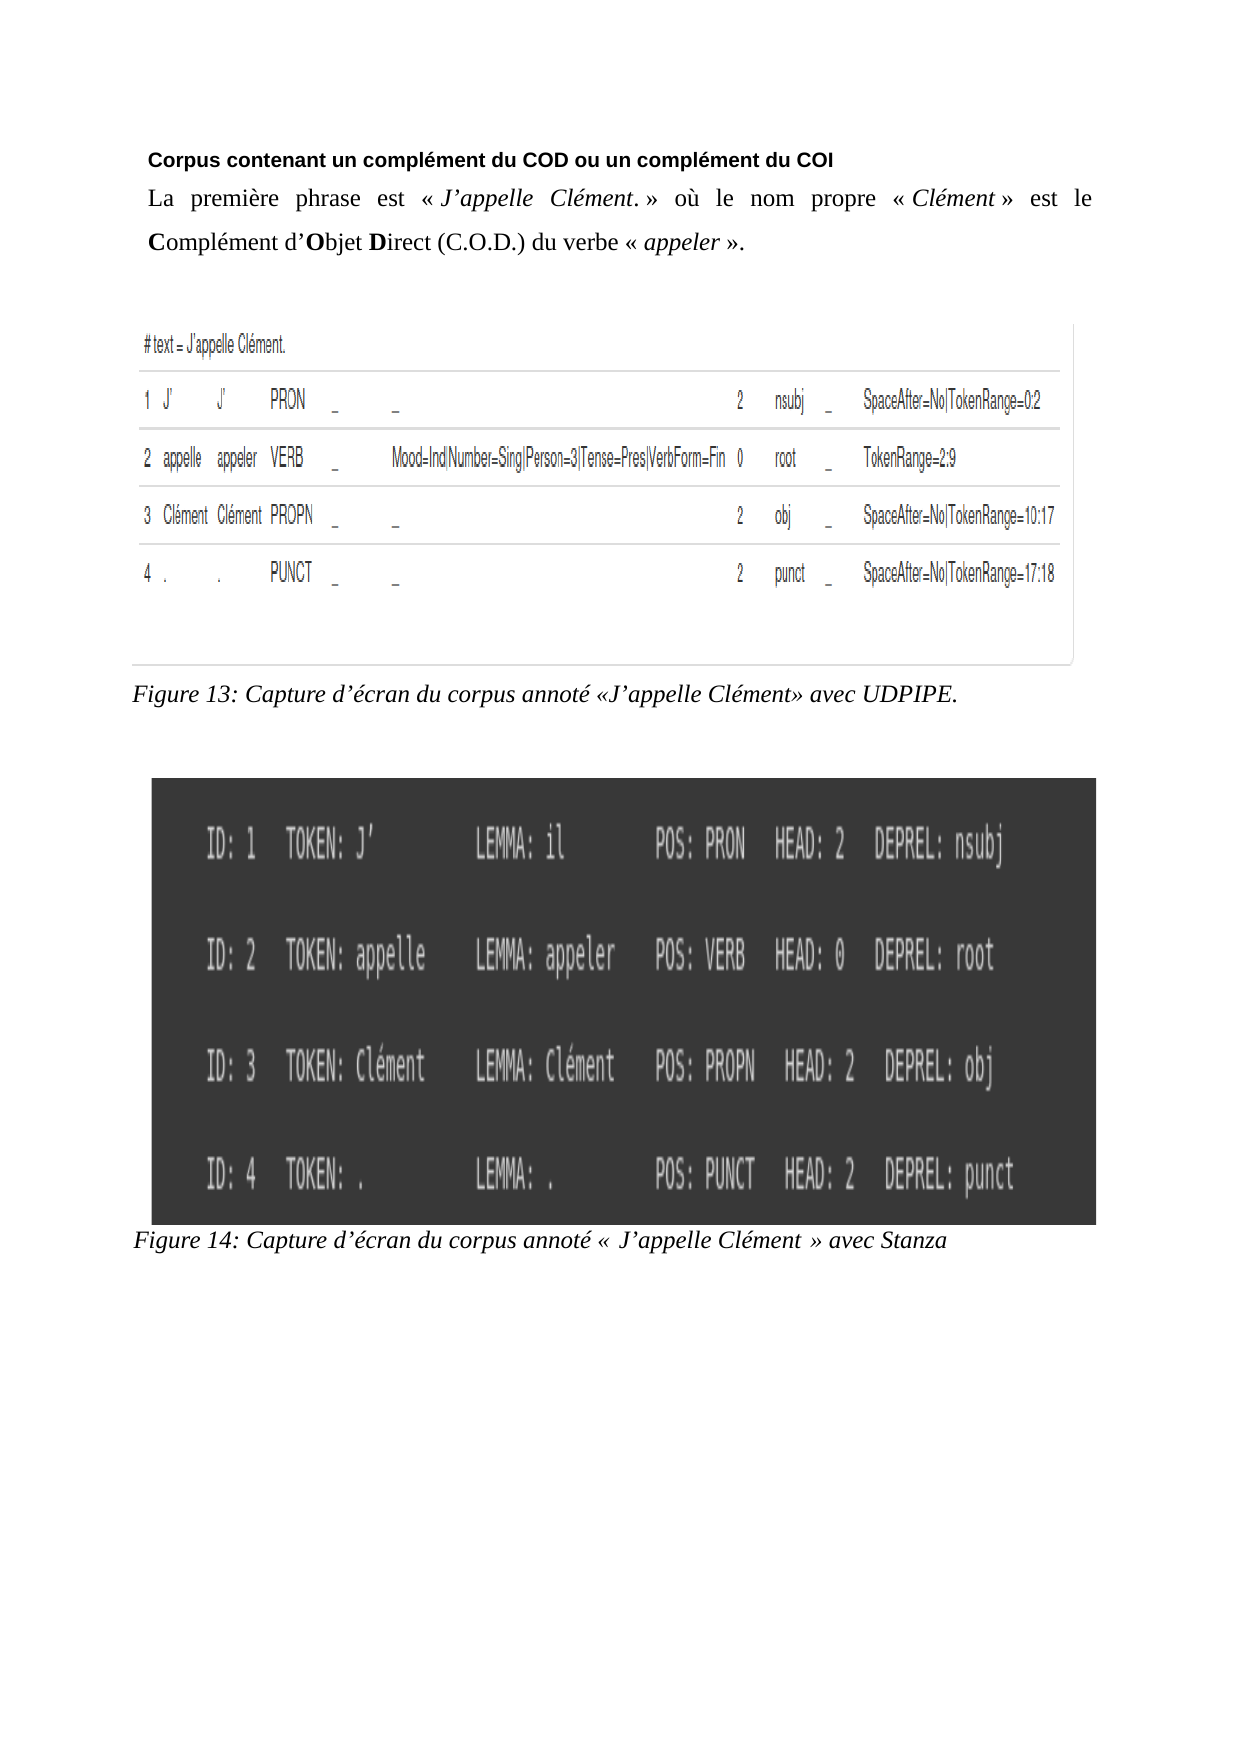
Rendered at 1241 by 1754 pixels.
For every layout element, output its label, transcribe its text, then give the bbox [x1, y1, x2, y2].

picture [132, 324, 1077, 679]
text Figure 13: Capture d’écran du corpus annoté «J’appelle Clément» avec UDPIPE. [132, 306, 1133, 707]
text Figure 12: Capture d’écran du corpus annoté « J’appelle Clément » avec Stanza [133, 778, 1115, 1254]
picture [151, 778, 1097, 1225]
text Corpus contenant un complément du COD ou un complément du COI [148, 148, 1092, 172]
text La première phrase est « J’appelle Clément. » où le nom propre « Clément » est le Complément d’Objet Direct (C.O.D.) du verbe « appeler ». [148, 183, 1092, 255]
